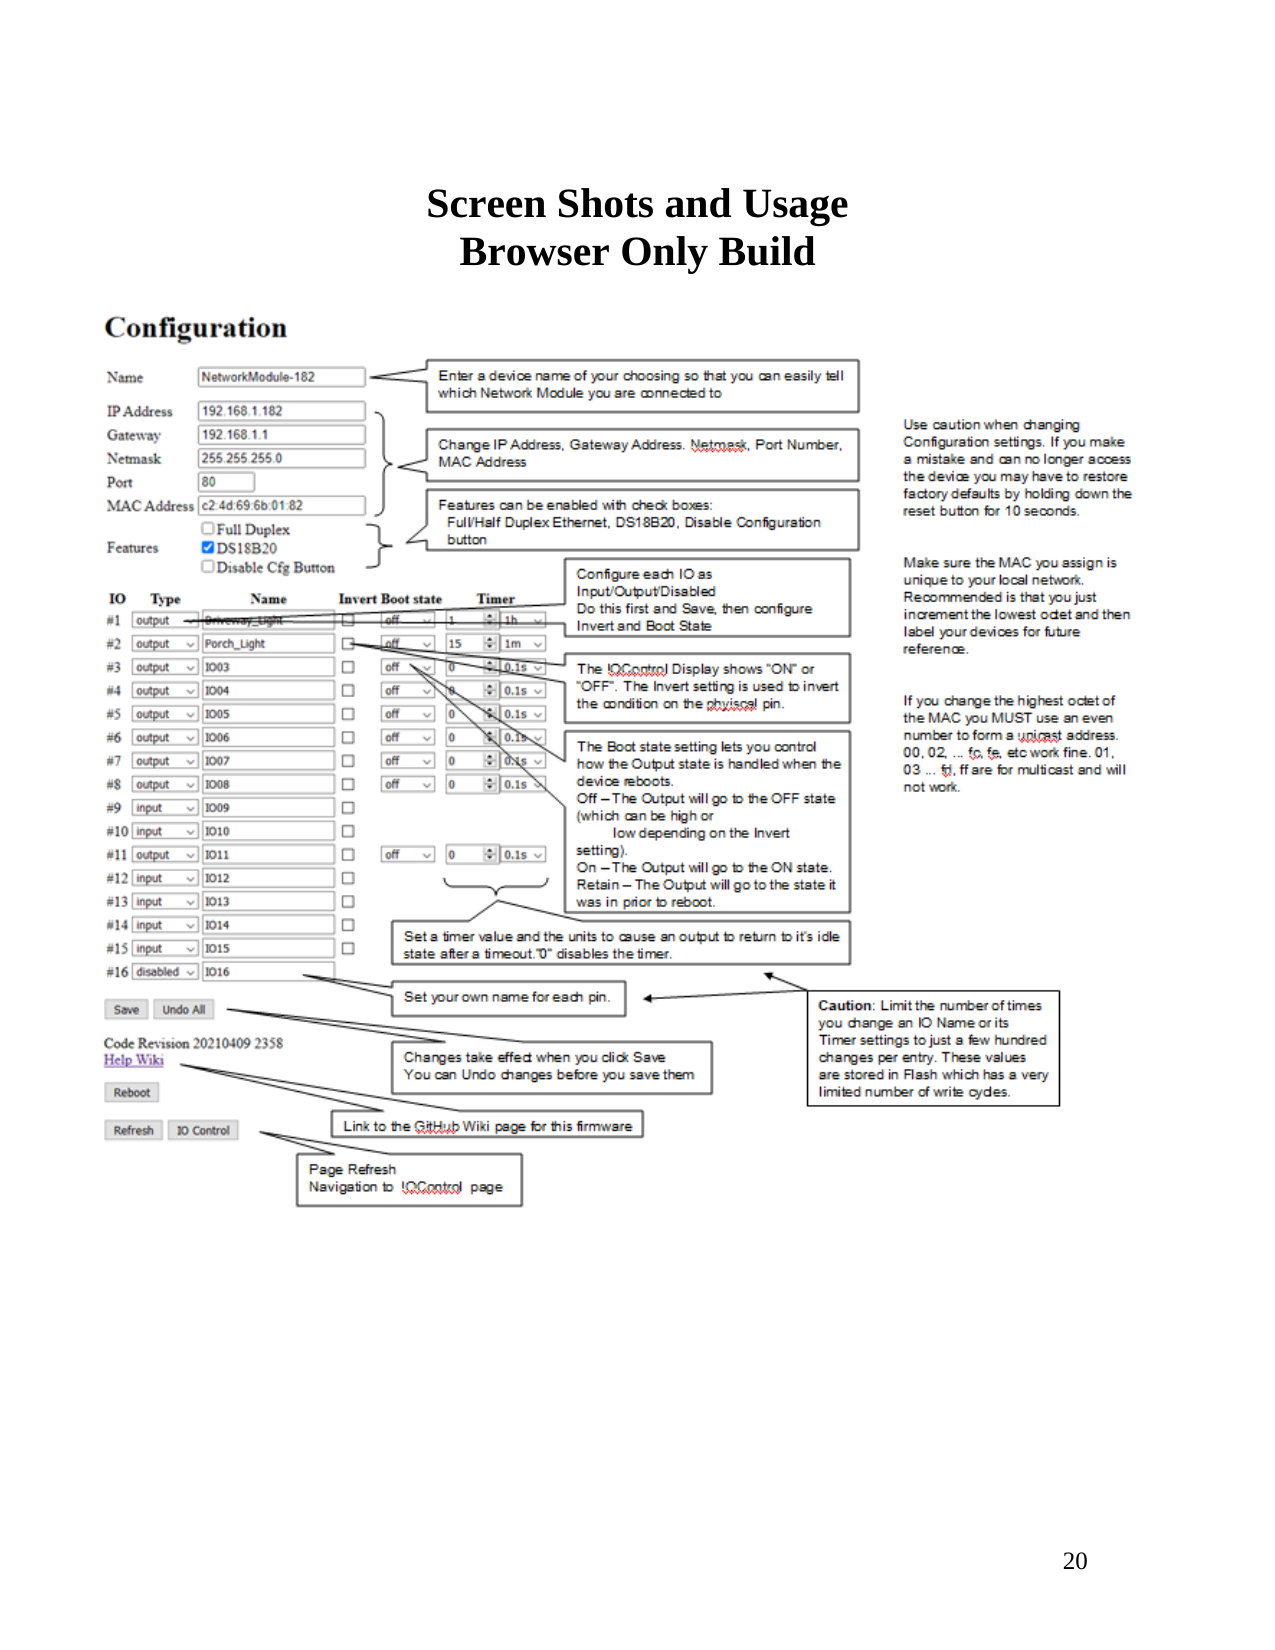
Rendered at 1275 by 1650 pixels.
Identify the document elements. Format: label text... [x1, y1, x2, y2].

text Screen Shots and Usage [187, 179, 1087, 227]
picture [93, 303, 1154, 1219]
text Browser Only Build [187, 227, 1087, 274]
